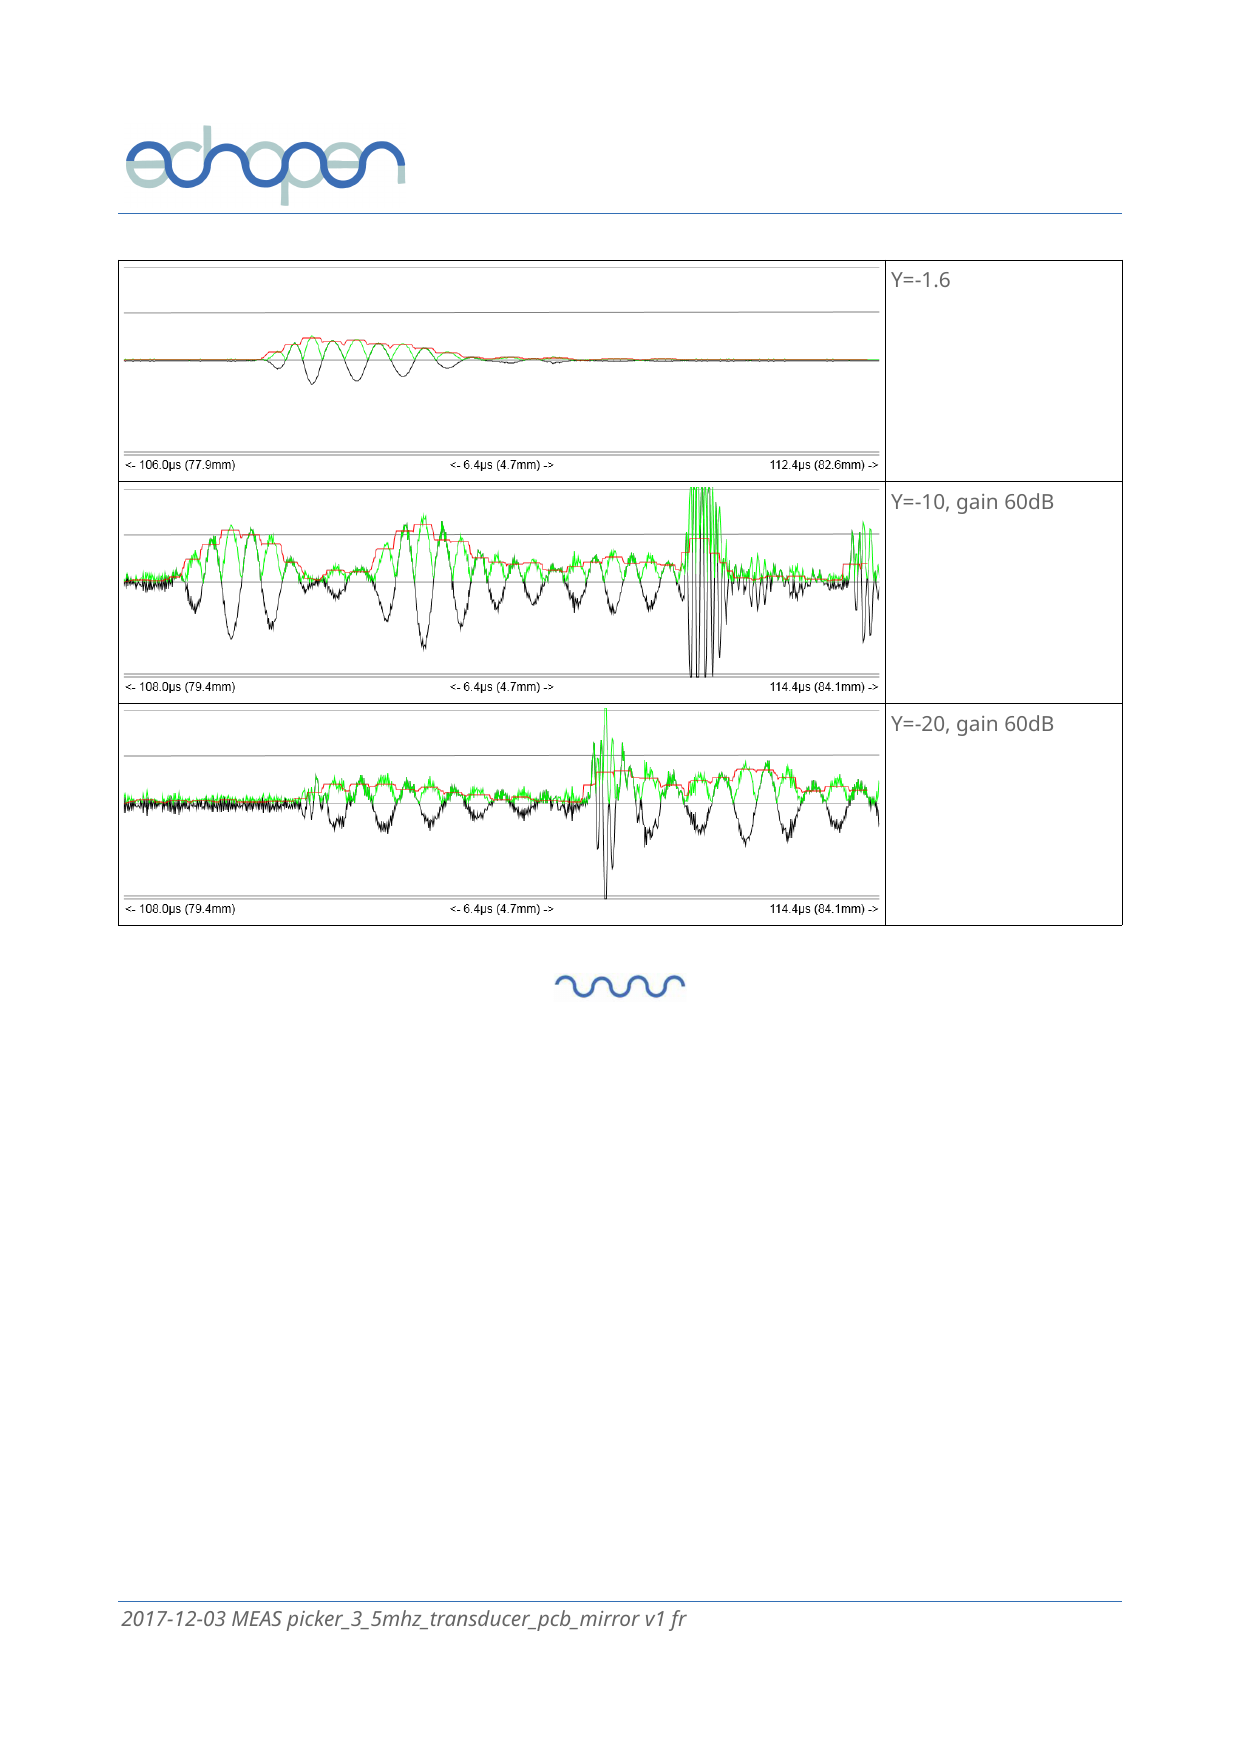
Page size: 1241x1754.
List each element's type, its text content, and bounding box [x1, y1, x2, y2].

table_cell Y=-10, gain 60dB [886, 482, 1122, 703]
table_cell [119, 704, 885, 925]
table_cell [119, 482, 885, 703]
picture [123, 123, 407, 208]
picture [123, 487, 880, 698]
picture [123, 708, 880, 920]
picture [553, 973, 687, 1002]
picture [123, 265, 880, 476]
table_cell [119, 261, 885, 481]
table_cell Y=-1.6 [886, 261, 1122, 481]
table_cell Y=-20, gain 60dB [886, 704, 1122, 925]
